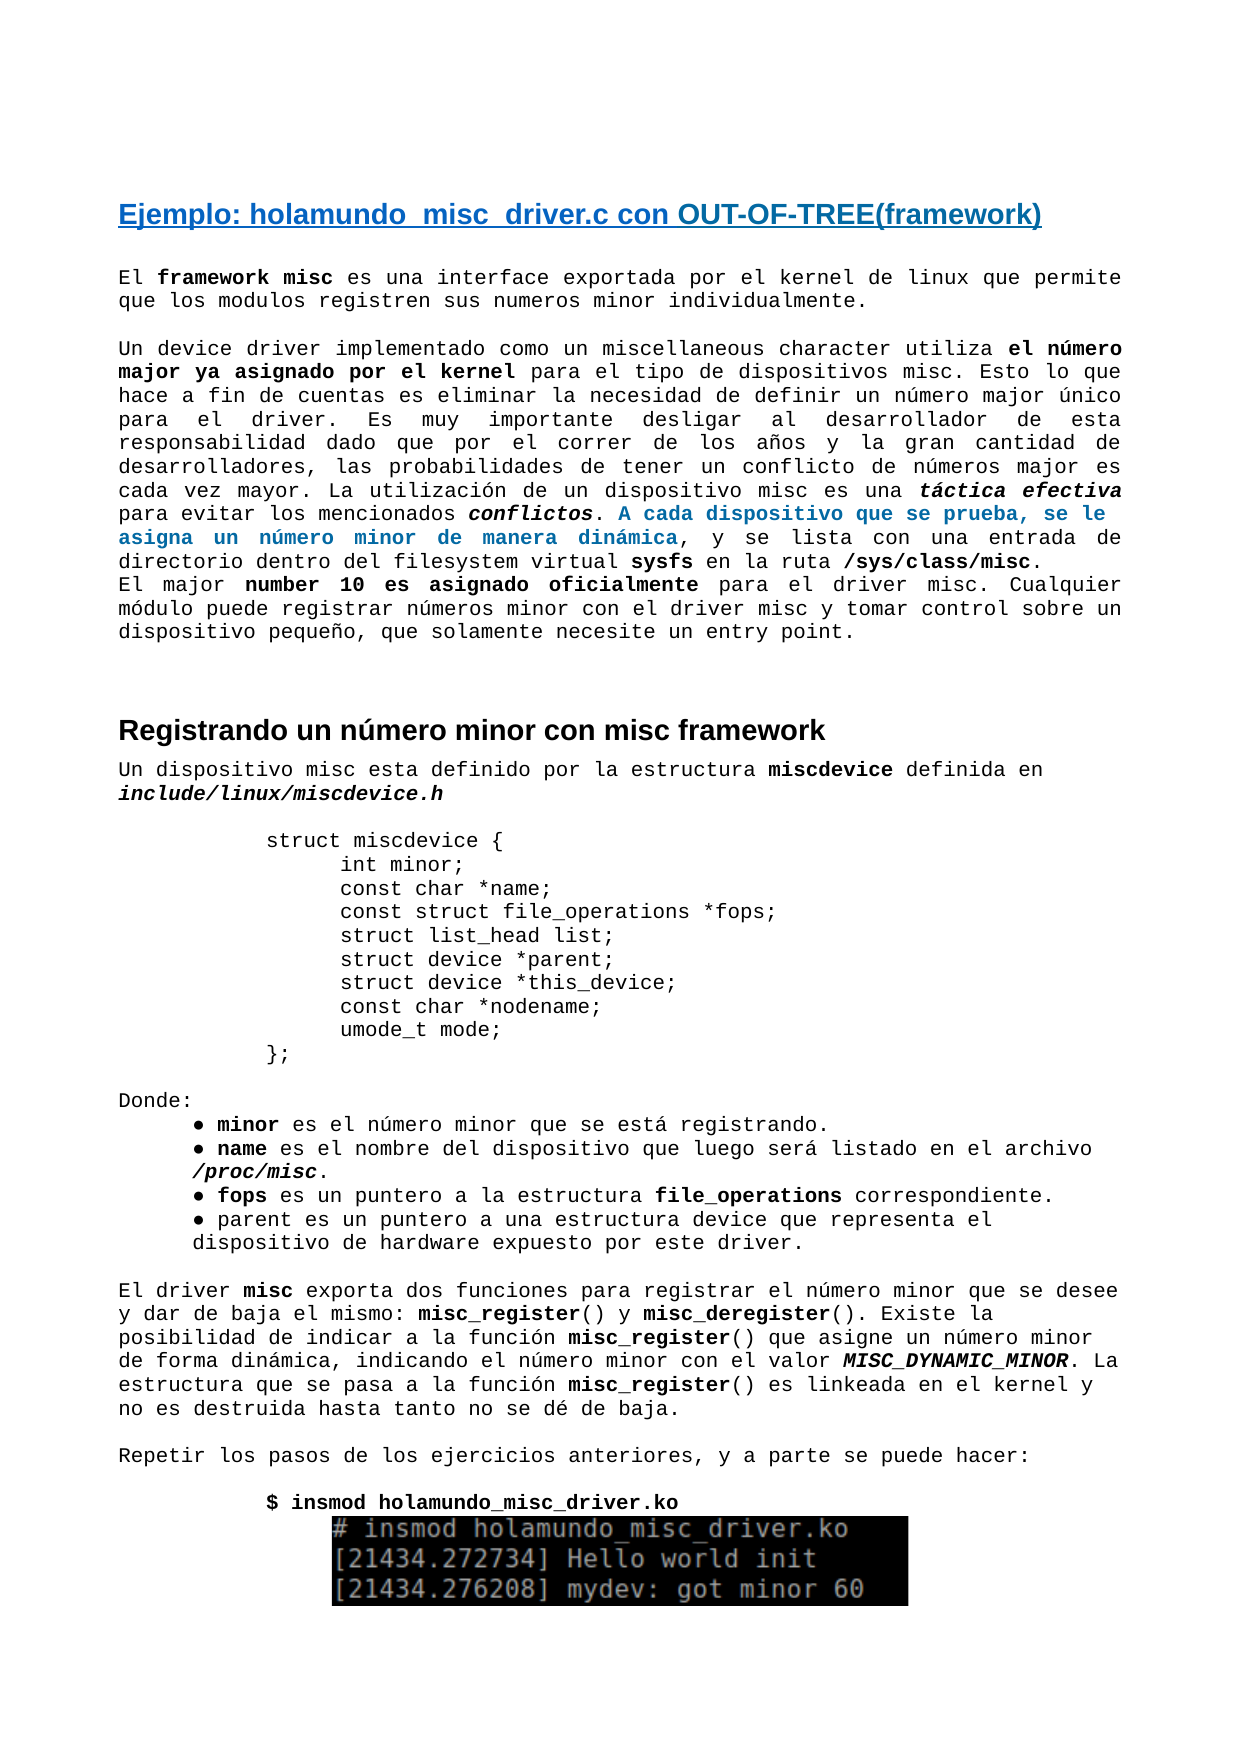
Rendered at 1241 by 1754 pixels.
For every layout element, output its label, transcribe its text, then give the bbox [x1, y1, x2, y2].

text Un device driver implementado como un miscellaneous character utiliza el número major ya asignado por el kernel para el tipo de dispositivos misc. Esto lo que hace a fin de cuentas es eliminar la necesidad de definir un número major único para el driver. Es muy importante desligar al desarrollador de esta responsabilidad dado que por el correr de los años y la gran cantidad de desarrolladores, las probabilidades de tener un conflicto de números major es cada vez mayor. La utilización de un dispositivo misc es una táctica efectiva para evitar los mencionados conflictos. A cada dispositivo que se prueba, se le [118, 338, 1122, 527]
text struct list_head list; [266, 925, 1122, 948]
text struct device *parent; [266, 948, 1122, 972]
text umode_t mode; [266, 1019, 1122, 1043]
text Repetir los pasos de los ejercicios anteriores, y a parte se puede hacer: [118, 1445, 1122, 1469]
text struct miscdevice { [266, 830, 1122, 854]
text ● minor es el número minor que se está registrando. [192, 1114, 1122, 1138]
text Un dispositivo misc esta definido por la estructura miscdevice definida en [118, 759, 1122, 783]
text int minor; [266, 854, 1122, 878]
text ● fops es un puntero a la estructura file_operations correspondiente. [192, 1185, 1122, 1209]
text const struct file_operations *fops; [266, 901, 1122, 925]
picture [331, 1516, 909, 1606]
text }; [266, 1043, 1122, 1067]
subtitle Registrando un número minor con misc framework [118, 713, 1122, 747]
text struct device *this_device; [266, 972, 1122, 996]
text El framework misc es una interface exportada por el kernel de linux que permite que los modulos registren sus numeros minor individualmente. [118, 267, 1122, 314]
text El major number 10 es asignado oficialmente para el driver misc. Cualquier módulo puede registrar números minor con el driver misc y tomar control sobre un dispositivo pequeño, que solamente necesite un entry point. [118, 574, 1122, 645]
text Donde: [118, 1090, 1122, 1114]
text $ insmod holamundo_misc_driver.ko [266, 1492, 1122, 1516]
text El driver misc exporta dos funciones para registrar el número minor que se desee y dar de baja el mismo: misc_register() y misc_deregister(). Existe la posibilidad de indicar a la función misc_register() que asigne un número minor de forma dinámica, indicando el número minor con el valor MISC_DYNAMIC_MINOR. La estructura que se pasa a la función misc_register() es linkeada en el kernel y no es destruida hasta tanto no se dé de baja. [118, 1279, 1122, 1421]
subtitle Ejemplo: holamundo_misc_driver.c con OUT-OF-TREE(framework) [118, 197, 1122, 231]
text const char *name; [266, 878, 1122, 901]
text const char *nodename; [266, 996, 1122, 1019]
text /proc/misc. [192, 1161, 1122, 1185]
text include/linux/miscdevice.h [118, 783, 1122, 807]
text asigna un número minor de manera dinámica, y se lista con una entrada de directorio dentro del filesystem virtual sysfs en la ruta /sys/class/misc. [118, 527, 1122, 574]
text ● parent es un puntero a una estructura device que representa el dispositivo de hardware expuesto por este driver. [192, 1209, 1122, 1256]
text ● name es el nombre del dispositivo que luego será listado en el archivo [192, 1138, 1122, 1161]
